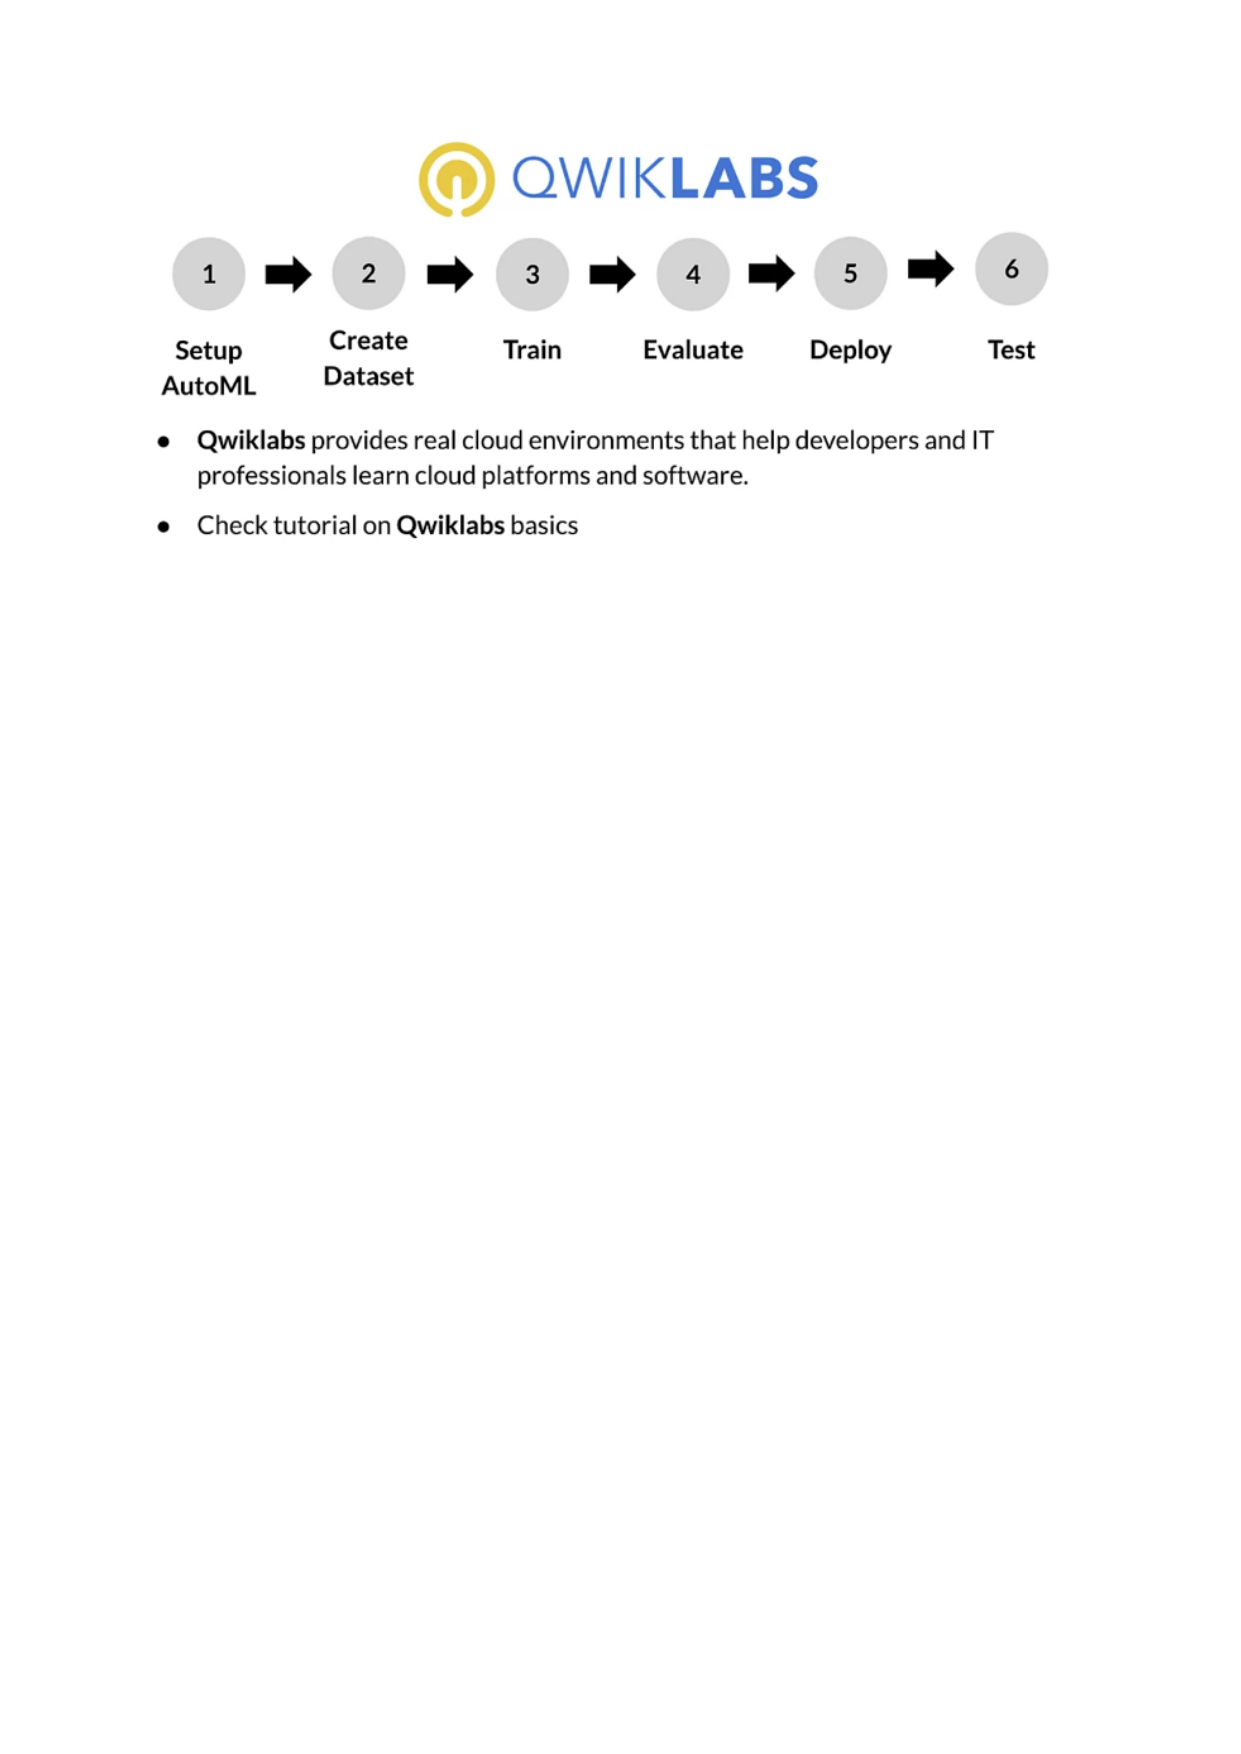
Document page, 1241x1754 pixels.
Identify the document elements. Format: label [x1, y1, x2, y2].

picture [118, 118, 1123, 552]
